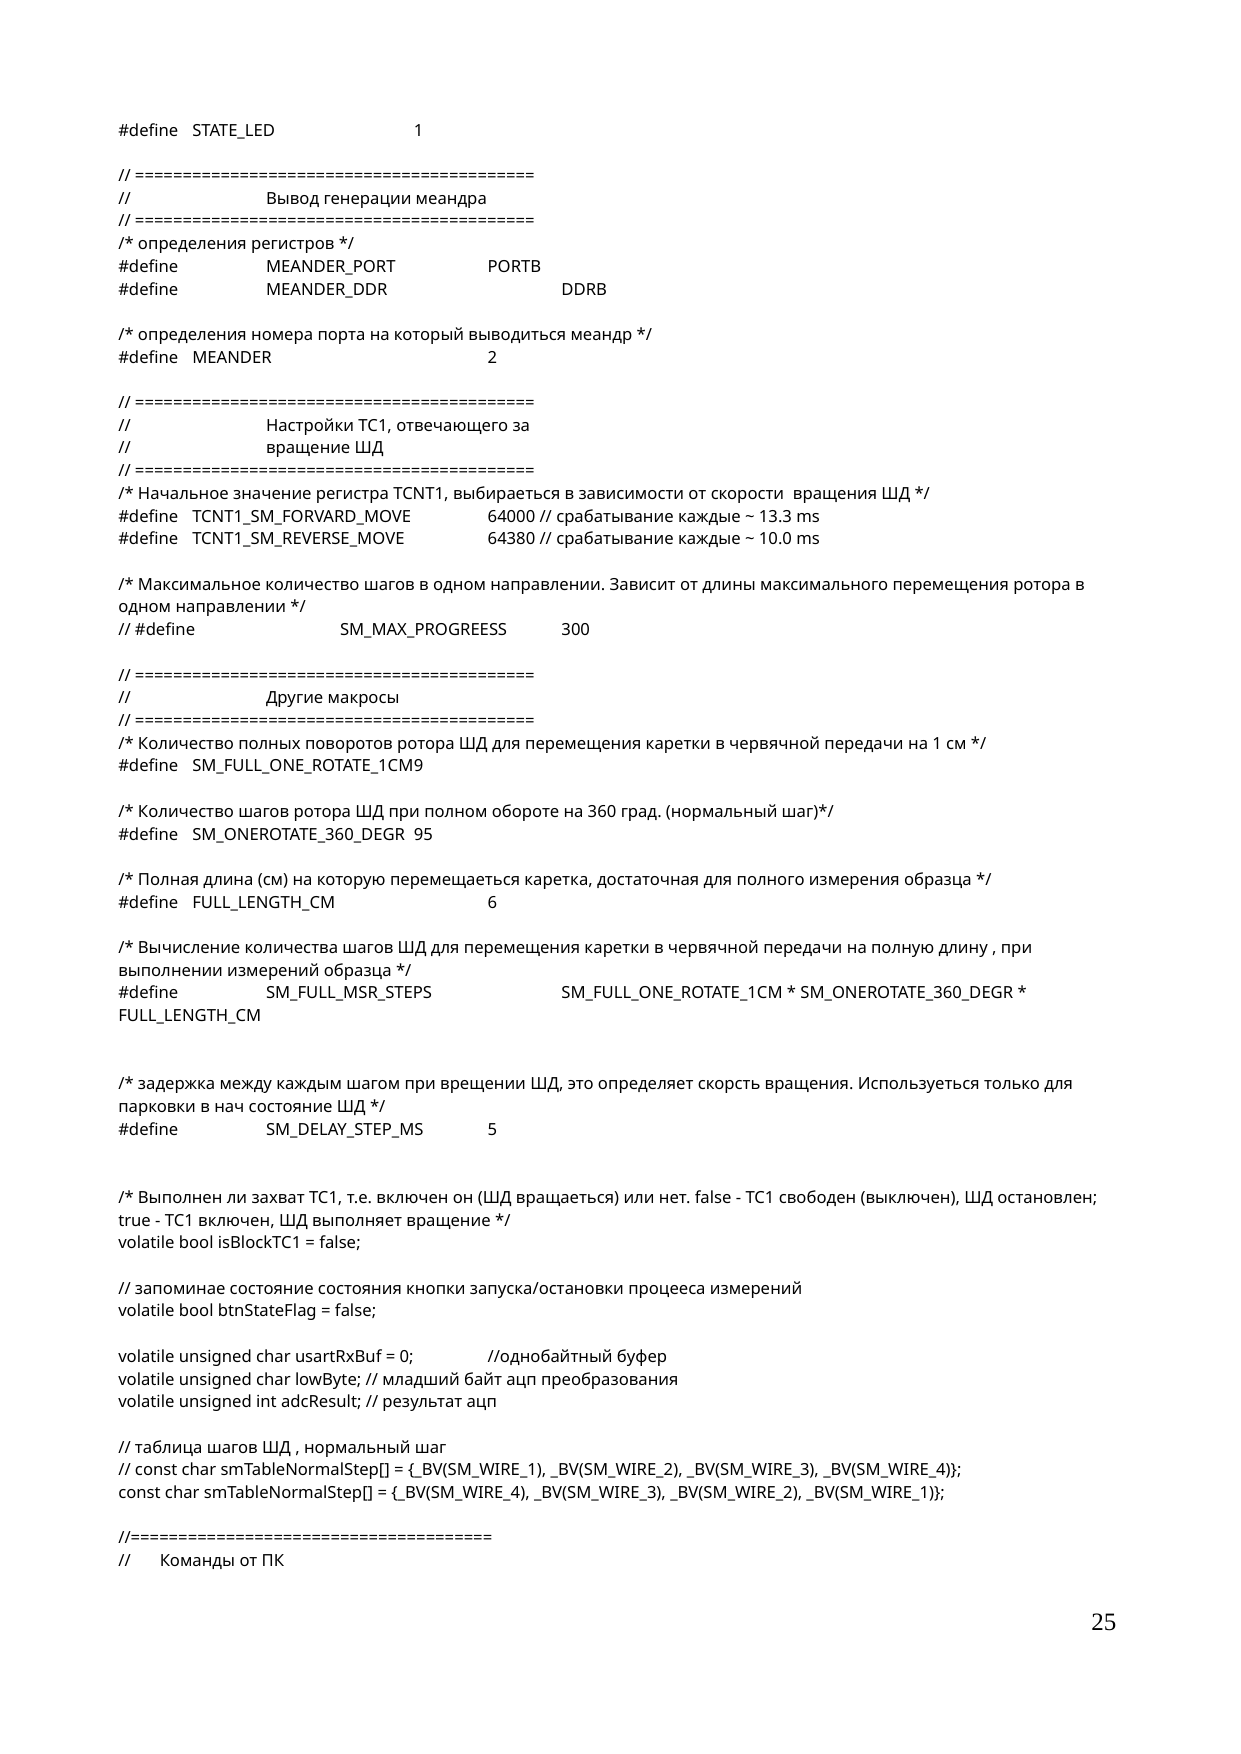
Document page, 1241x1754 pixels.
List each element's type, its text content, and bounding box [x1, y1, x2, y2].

text /* Количество полных поворотов ротора ШД для перемещения каретки в червячной передачи на 1 см */ [118, 731, 1122, 754]
text #define FULL_LENGTH_CM 6 [118, 890, 1122, 913]
text #define SM_FULL_MSR_STEPS SM_FULL_ONE_ROTATE_1CM * SM_ONEROTATE_360_DEGR * FULL_LENGTH_CM [118, 981, 1122, 1026]
text #define SM_ONEROTATE_360_DEGR 95 [118, 822, 1122, 845]
text // Другие макросы [118, 686, 1122, 708]
text // таблица шагов ШД , нормальный шаг [118, 1435, 1122, 1458]
text volatile bool isBlockTC1 = false; [118, 1231, 1122, 1253]
text /* Полная длина (см) на которую перемещаеться каретка, достаточная для полного измерения образца */ [118, 867, 1122, 890]
text const char smTableNormalStep[] = {_BV(SM_WIRE_4), _BV(SM_WIRE_3), _BV(SM_WIRE_2), _BV(SM_WIRE_1)}; [118, 1481, 1122, 1503]
text /* Начальное значение регистра TCNT1, выбираеться в зависимости от скорости вращения ШД */ [118, 481, 1122, 504]
text volatile unsigned char usartRxBuf = 0; //однобайтный буфер [118, 1344, 1122, 1367]
text #define TCNT1_SM_FORVARD_MOVE 64000 // срабатывание каждые ~ 13.3 ms [118, 504, 1122, 527]
text /* Максимальное количество шагов в одном направлении. Зависит от длины максимального перемещения ротора в одном направлении */ [118, 572, 1122, 618]
text /* Количество шагов ротора ШД при полном обороте на 360 град. (нормальный шаг)*/ [118, 799, 1122, 822]
text /* Выполнен ли захват ТС1, т.е. включен он (ШД вращаеться) или нет. false - ТС1 свободен (выключен), ШД остановлен; true - ТС1 включен, ШД выполняет вращение */ [118, 1185, 1122, 1231]
text // ========================================== [118, 708, 1122, 731]
text // const char smTableNormalStep[] = {_BV(SM_WIRE_1), _BV(SM_WIRE_2), _BV(SM_WIRE_3), _BV(SM_WIRE_4)}; [118, 1458, 1122, 1481]
text // ========================================== [118, 163, 1122, 186]
text #define STATE_LED 1 [118, 118, 1122, 141]
text #define SM_DELAY_STEP_MS 5 [118, 1117, 1122, 1140]
text // ========================================== [118, 459, 1122, 481]
text volatile unsigned int adcResult; // результат ацп [118, 1390, 1122, 1412]
text //====================================== [118, 1526, 1122, 1549]
text // Настройки ТС1, отвечающего за [118, 413, 1122, 436]
text // Команды от ПК [118, 1549, 1122, 1571]
text volatile unsigned char lowByte; // младший байт ацп преобразования [118, 1367, 1122, 1390]
text // запоминае состояние состояния кнопки запуска/остановки процееса измерений [118, 1276, 1122, 1299]
text #define MEANDER_DDR DDRB [118, 277, 1122, 300]
text #define MEANDER 2 [118, 345, 1122, 368]
text // вращение ШД [118, 436, 1122, 459]
text /* определения номера порта на который выводиться меандр */ [118, 322, 1122, 345]
text // ========================================== [118, 663, 1122, 686]
text // #define SM_MAX_PROGREESS 300 [118, 618, 1122, 640]
text volatile bool btnStateFlag = false; [118, 1299, 1122, 1322]
text /* определения регистров */ [118, 232, 1122, 254]
text #define MEANDER_PORT PORTB [118, 254, 1122, 277]
text /* задержка между каждым шагом при врещении ШД, это определяет скорсть вращения. Используеться только для парковки в нач состояние ШД */ [118, 1072, 1122, 1117]
text // Вывод генерации меандра [118, 186, 1122, 209]
text #define TCNT1_SM_REVERSE_MOVE 64380 // срабатывание каждые ~ 10.0 ms [118, 527, 1122, 549]
text // ========================================== [118, 209, 1122, 232]
text /* Вычисление количества шагов ШД для перемещения каретки в червячной передачи на полную длину , при выполнении измерений образца */ [118, 936, 1122, 981]
text #define SM_FULL_ONE_ROTATE_1CM 9 [118, 754, 1122, 777]
text // ========================================== [118, 391, 1122, 413]
